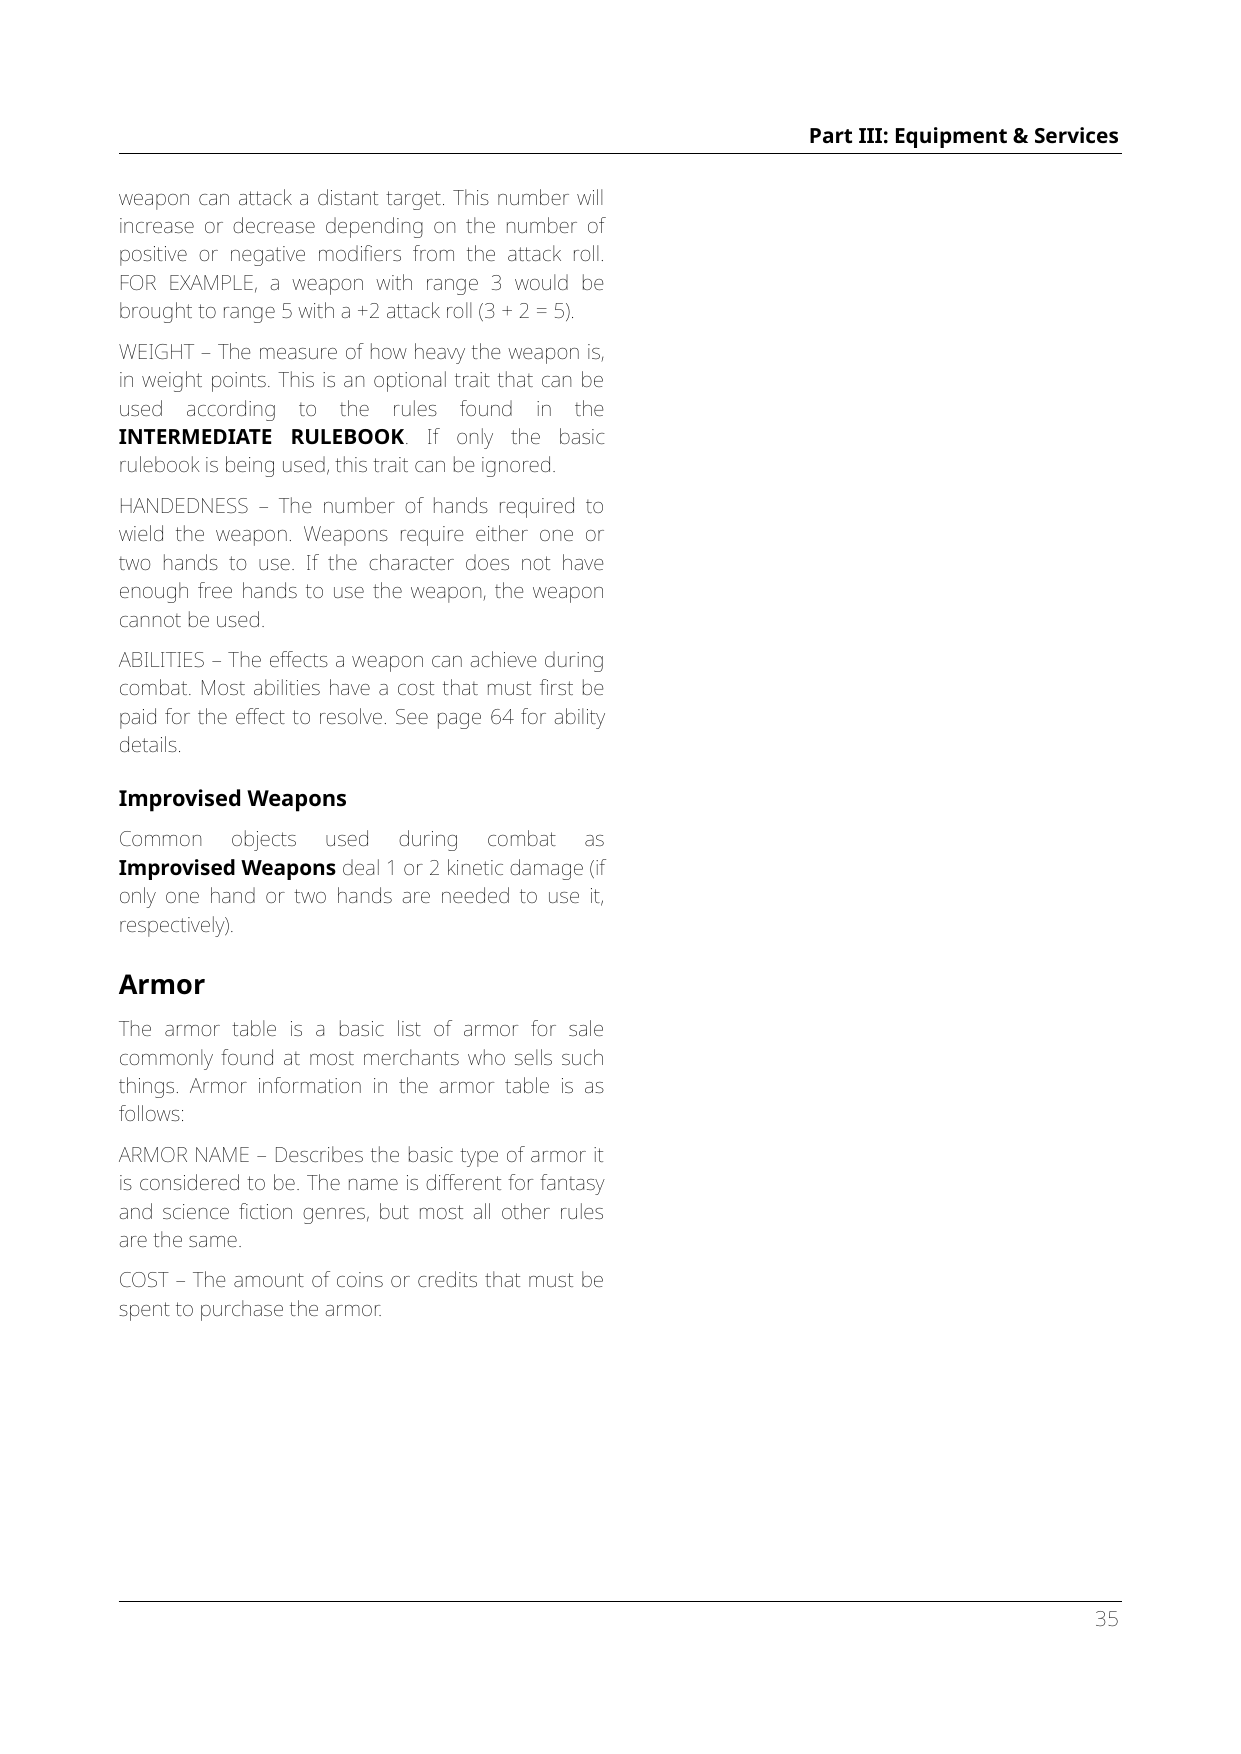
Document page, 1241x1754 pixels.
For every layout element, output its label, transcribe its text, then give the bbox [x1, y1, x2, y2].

text WEIGHT – The measure of how heavy the weapon is, in weight points. This is an optional trait that can be used according to the rules found in the INTERMEDIATE RULEBOOK. If only the basic rulebook is being used, this trait can be ignored. [118, 337, 605, 479]
text Improvised Weapons [118, 783, 605, 813]
text HANDEDNESS – The number of hands required to wield the weapon. Weapons require either one or two hands to use. If the character does not have enough free hands to use the weapon, the weapon cannot be used. [118, 491, 605, 633]
text weapon can attack a distant target. This number will increase or decrease depending on the number of positive or negative modifiers from the attack roll. FOR EXAMPLE, a weapon with range 3 would be brought to range 5 with a +2 attack roll (3 + 2 = 5). [118, 183, 605, 325]
text Armor [118, 965, 605, 1002]
text COST – The amount of coins or credits that must be spent to purchase the armor. [118, 1266, 605, 1322]
text ARMOR NAME – Describes the basic type of armor it is considered to be. The name is different for fantasy and science fiction genres, but most all other rules are the same. [118, 1140, 605, 1254]
text Common objects used during combat as Improvised Weapons deal 1 or 2 kinetic damage (if only one hand or two hands are needed to use it, respectively). [118, 824, 605, 938]
text The armor table is a basic list of armor for sale commonly found at most merchants who sells such things. Armor information in the armor table is as follows: [118, 1014, 605, 1128]
text ABILITIES – The effects a weapon can achieve during combat. Most abilities have a cost that must first be paid for the effect to resolve. See page 43 for ability details. [118, 645, 605, 759]
